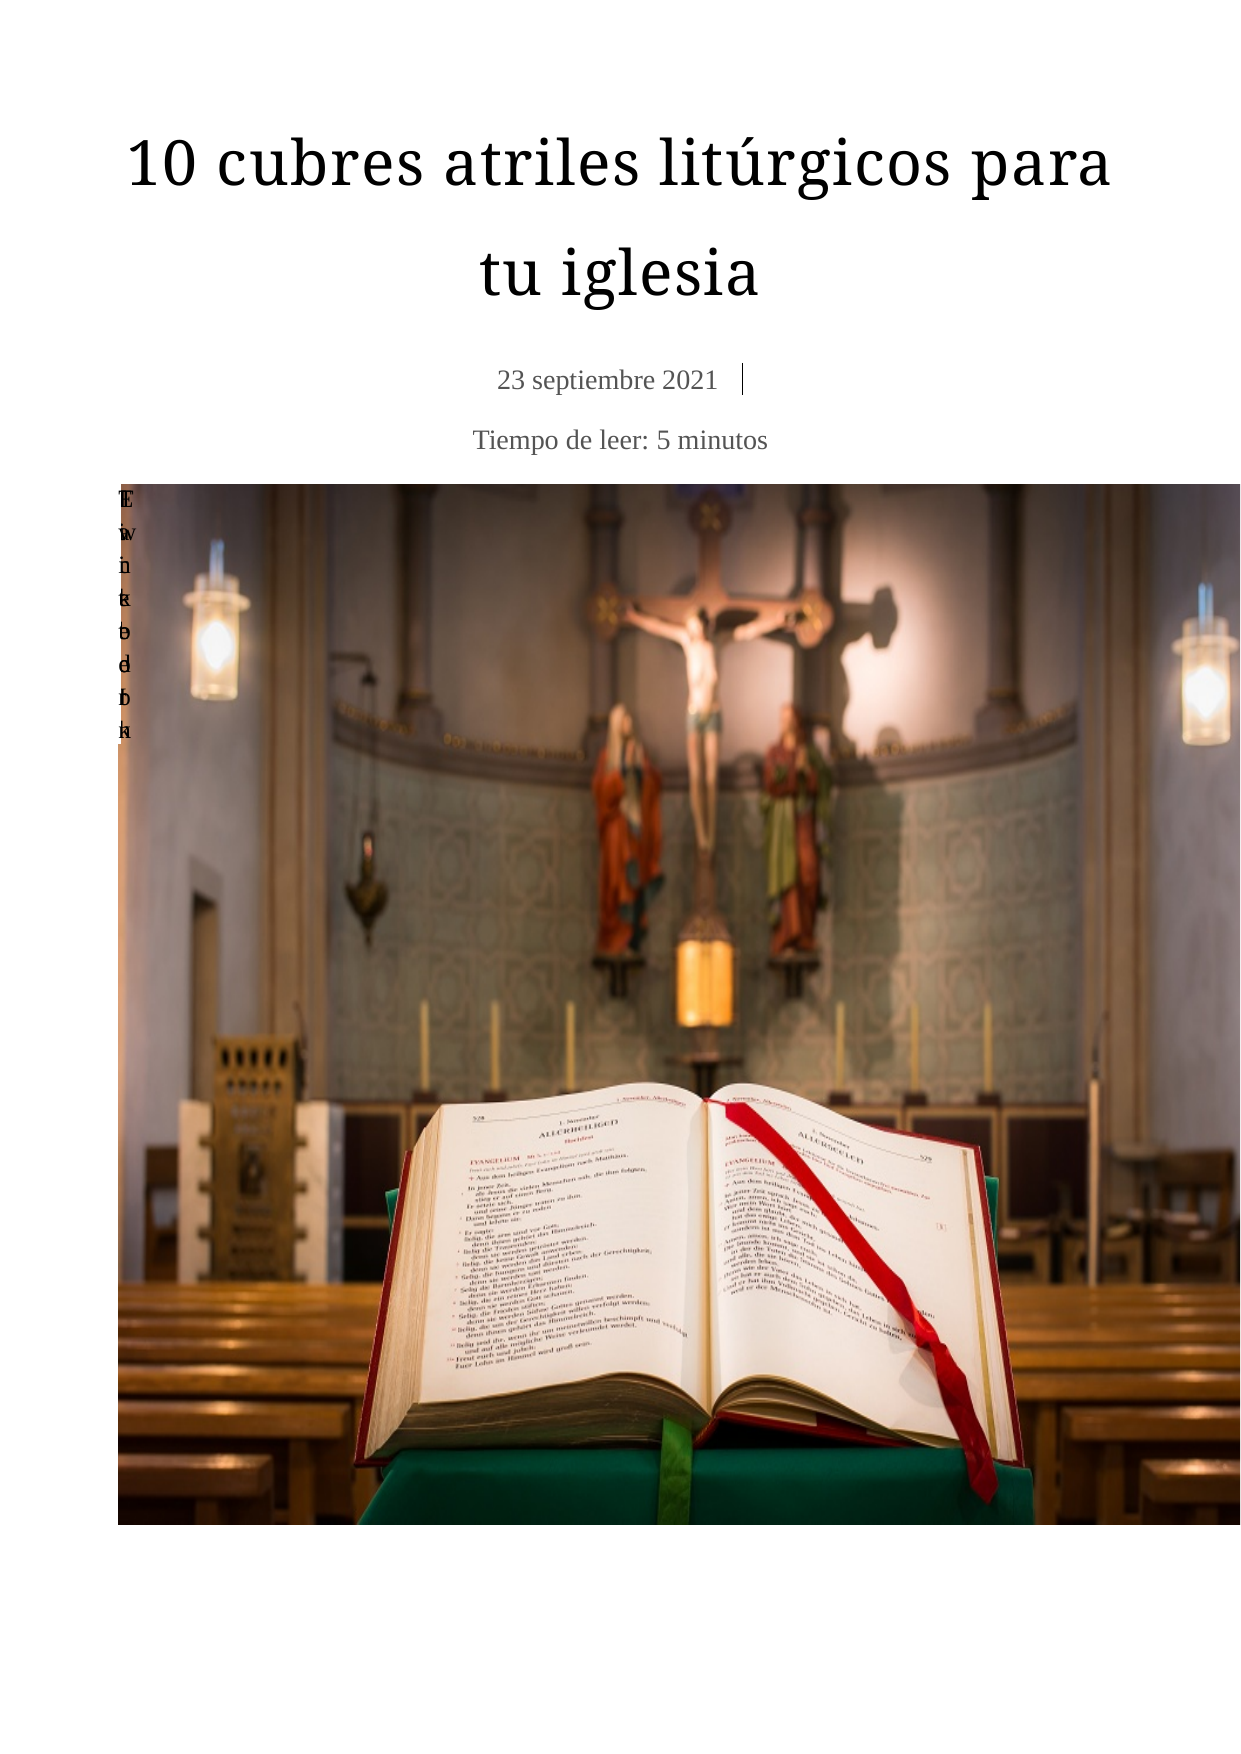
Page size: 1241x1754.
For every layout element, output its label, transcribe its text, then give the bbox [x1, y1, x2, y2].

text Tiempo de leer: 5 minutos [118, 423, 1122, 456]
text 23 septiembre 2021 [118, 363, 742, 395]
subtitle 10 cubres atriles litúrgicos para tu iglesia [118, 118, 1122, 314]
picture [118, 484, 1241, 1525]
text [743, 363, 1122, 395]
